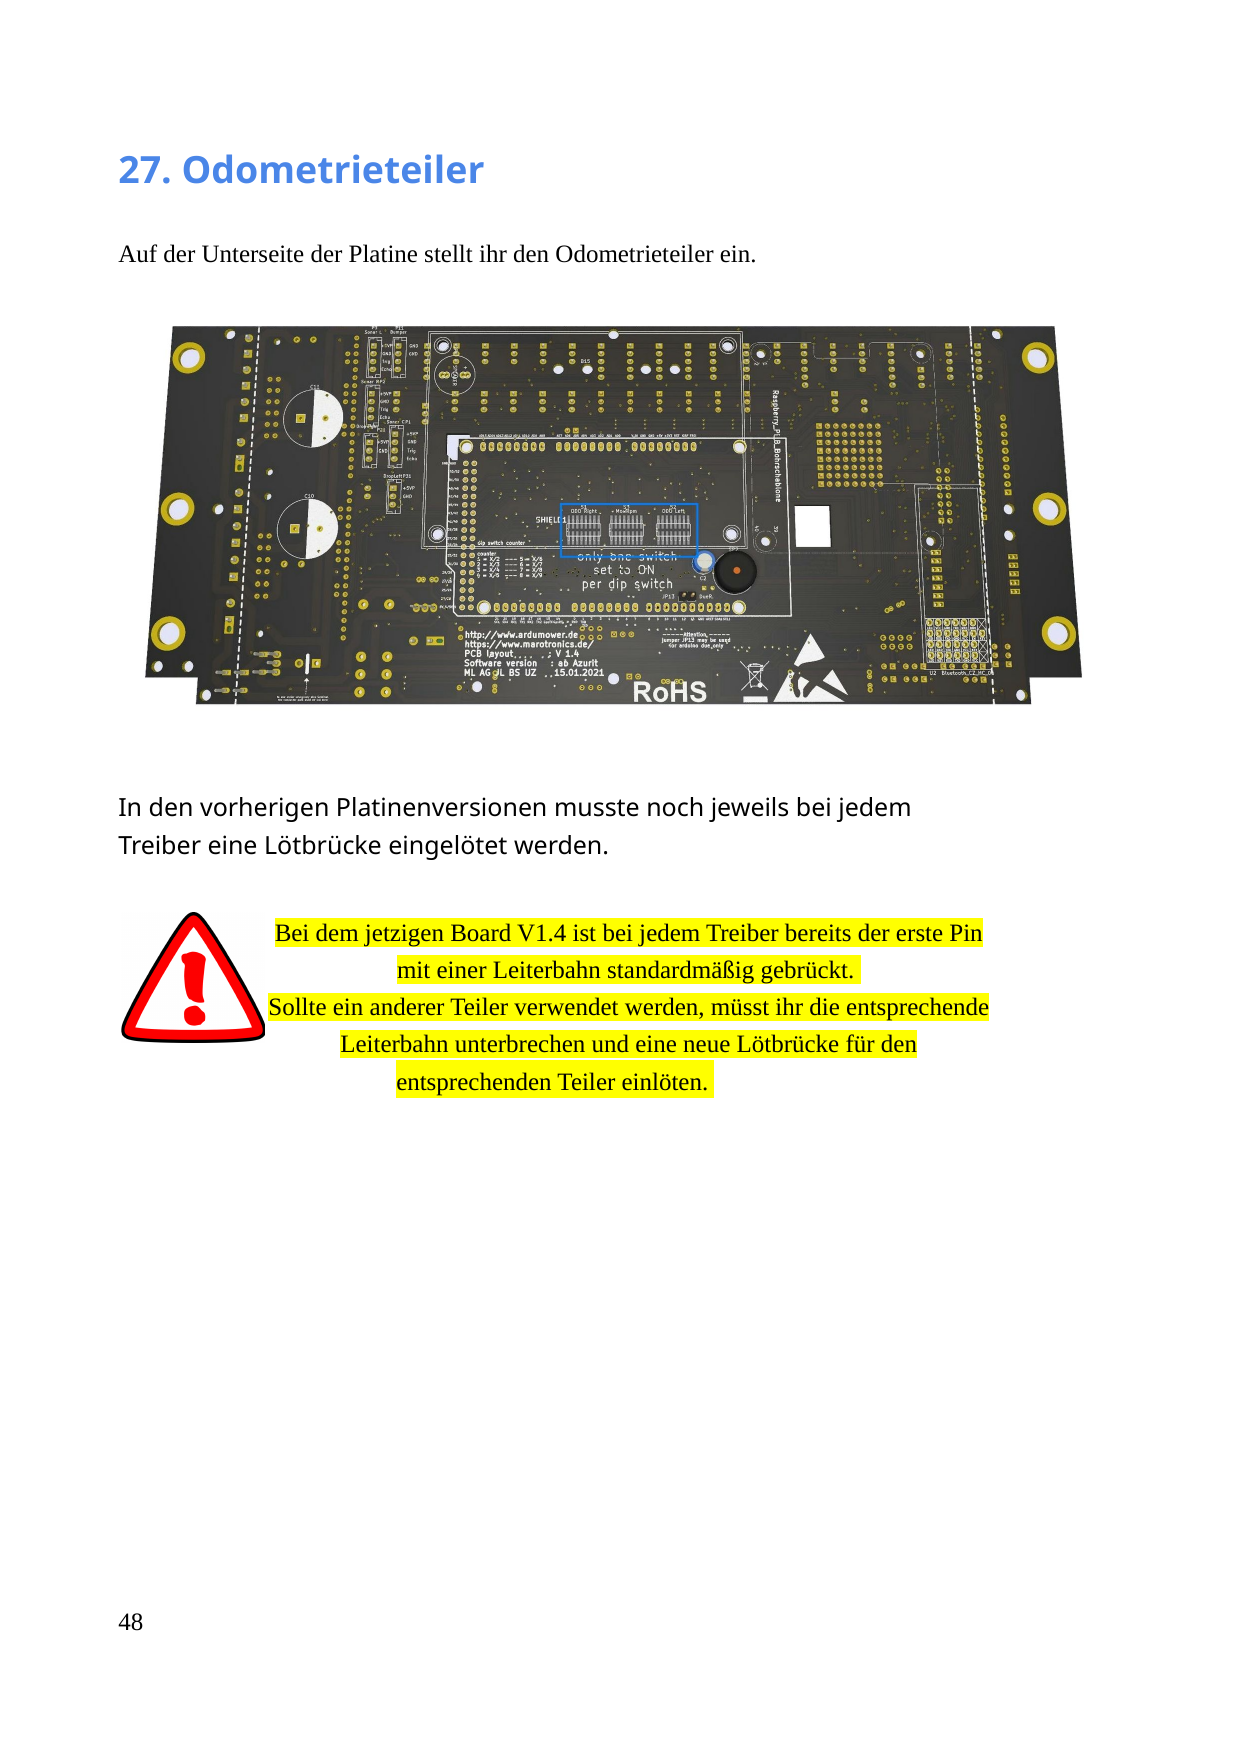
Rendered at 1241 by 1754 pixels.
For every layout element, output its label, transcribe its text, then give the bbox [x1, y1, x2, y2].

text Auf der Unterseite der Platine stellt ihr den Odometrieteiler ein. [118, 238, 1122, 269]
subtitle 27. Odometrieteiler [118, 143, 1122, 194]
text In den vorherigen Platinenversionen musste noch jeweils bei jedem Treiber eine Lötbrücke eingelötet werden. [118, 787, 986, 862]
picture [131, 317, 1093, 713]
text Bei dem jetzigen Board V1.4 ist bei jedem Treiber bereits der erste Pin mit einer Leiterbahn standardmäßig gebrückt. Sollte ein anderer Teiler verwendet werden, müsst ihr die entsprechende Leiterbahn unterbrechen und eine neue Lötbrücke für den entsprechenden Teiler einlöten. [118, 912, 992, 1098]
picture [121, 912, 265, 1043]
